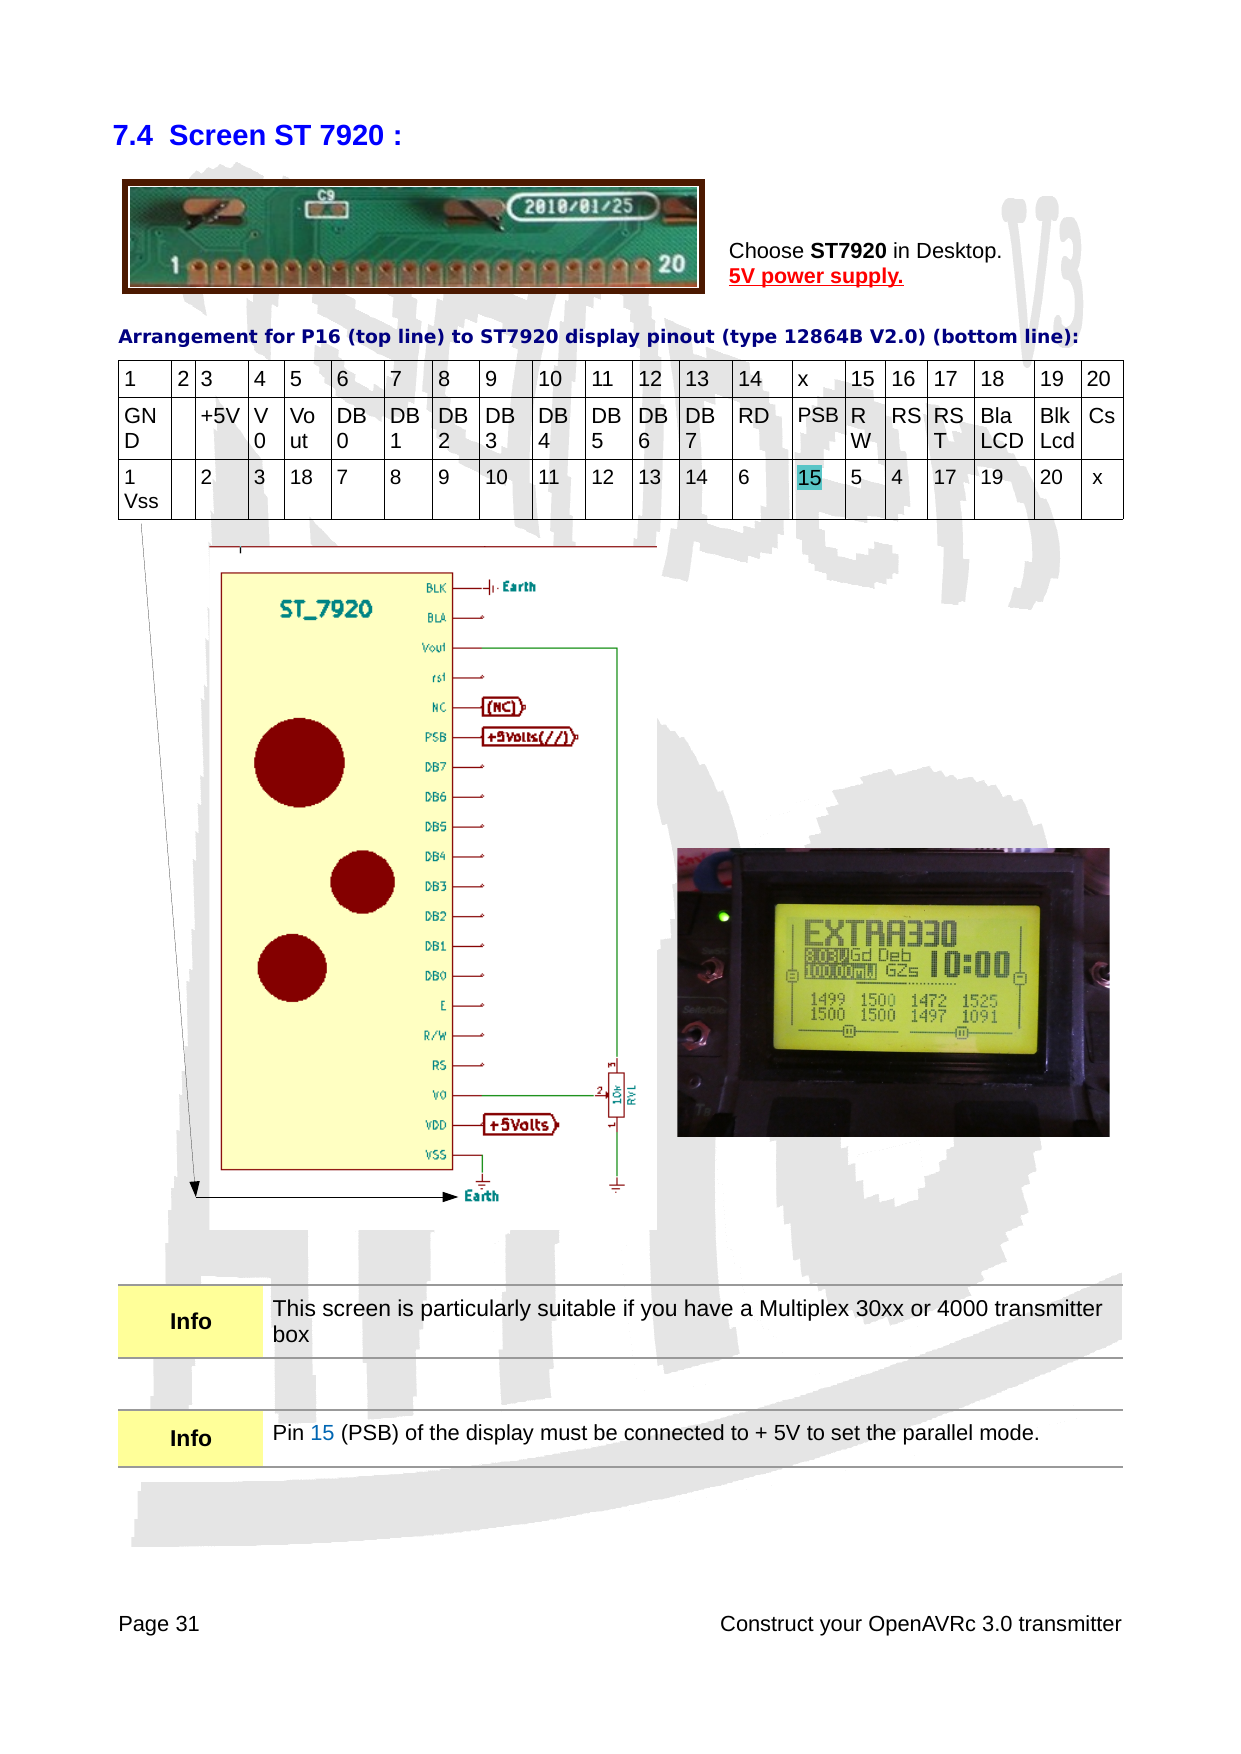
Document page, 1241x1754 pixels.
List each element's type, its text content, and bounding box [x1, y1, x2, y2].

table_cell 10 [480, 460, 532, 519]
table_cell RD [733, 398, 792, 459]
table_cell 20 [1035, 460, 1081, 519]
table_cell RW [846, 398, 885, 459]
table_cell Vout [285, 398, 331, 459]
table_header 20 [1082, 361, 1123, 397]
table_header 19 [1035, 361, 1081, 397]
table_header 14 [733, 361, 792, 397]
table_cell [172, 398, 195, 459]
table_cell DB6 [633, 398, 679, 459]
table_header 5 [285, 361, 331, 397]
table_cell x [1082, 460, 1123, 519]
table_cell 7 [332, 460, 384, 519]
table_cell 12 [586, 460, 632, 519]
table_cell DB1 [385, 398, 432, 459]
table_cell DB7 [680, 398, 732, 459]
text 5V power supply. [705, 264, 1122, 288]
table_cell 13 [633, 460, 679, 519]
table_header 10 [533, 361, 585, 397]
table_cell Blk Lcd [1035, 398, 1081, 459]
table_header 15 [846, 361, 885, 397]
table_cell 8 [385, 460, 432, 519]
table_cell PSB [793, 398, 845, 459]
table_cell 2 [196, 460, 248, 519]
table_cell [172, 460, 195, 519]
text Arrangement for P16 (top line) to ST7920 display pinout (type 12864B V2.0) (bottom line): [118, 326, 1122, 348]
table_header 8 [433, 361, 479, 397]
table_cell Bla LCD [975, 398, 1034, 459]
table_header 6 [332, 361, 384, 397]
table_header 9 [480, 361, 532, 397]
table_header Info [118, 1411, 263, 1466]
table_cell GND [119, 398, 171, 459]
table_cell 15 [793, 460, 845, 519]
table_header 16 [886, 361, 927, 397]
text Choose ST7920 in Desktop. [705, 238, 1122, 264]
table_header 11 [586, 361, 632, 397]
table_cell 5 [846, 460, 885, 519]
table_header 7 [385, 361, 432, 397]
table_cell 17 [928, 460, 974, 519]
table_cell 9 [433, 460, 479, 519]
table_cell RST [928, 398, 974, 459]
picture [209, 546, 657, 1230]
table_cell 11 [533, 460, 585, 519]
table_cell 6 [733, 460, 792, 519]
table_cell 3 [249, 460, 284, 519]
table_header x [793, 361, 845, 397]
table_header 4 [249, 361, 284, 397]
table_cell 1 Vss [119, 460, 171, 519]
table_header 3 [196, 361, 248, 397]
table_cell 19 [975, 460, 1034, 519]
subtitle 7.4 Screen ST 7920 : [112, 118, 1122, 152]
table_header 2 [172, 361, 195, 397]
table_cell V0 [249, 398, 284, 459]
table_cell Cs [1082, 398, 1123, 459]
table_header Info [118, 1286, 263, 1357]
table_cell +5V [196, 398, 248, 459]
picture [677, 848, 1110, 1137]
table_cell DB5 [586, 398, 632, 459]
table_header 18 [975, 361, 1034, 397]
table_cell 4 [886, 460, 927, 519]
table_cell 18 [285, 460, 331, 519]
table_header 12 [633, 361, 679, 397]
table_cell DB3 [480, 398, 532, 459]
table_header 13 [680, 361, 732, 397]
table_header 17 [928, 361, 974, 397]
table_cell DB0 [332, 398, 384, 459]
picture [130, 187, 697, 286]
table_cell RS [886, 398, 927, 459]
table_cell 14 [680, 460, 732, 519]
table_header Pin 15 (PSB) of the display must be connected to + 5V to set the parallel mode. [264, 1411, 1122, 1466]
table_header 1 [119, 361, 171, 397]
table_cell DB4 [533, 398, 585, 459]
table_header This screen is particularly suitable if you have a Multiplex 30xx or 4000 transmitter box [264, 1286, 1122, 1357]
table_cell DB2 [433, 398, 479, 459]
